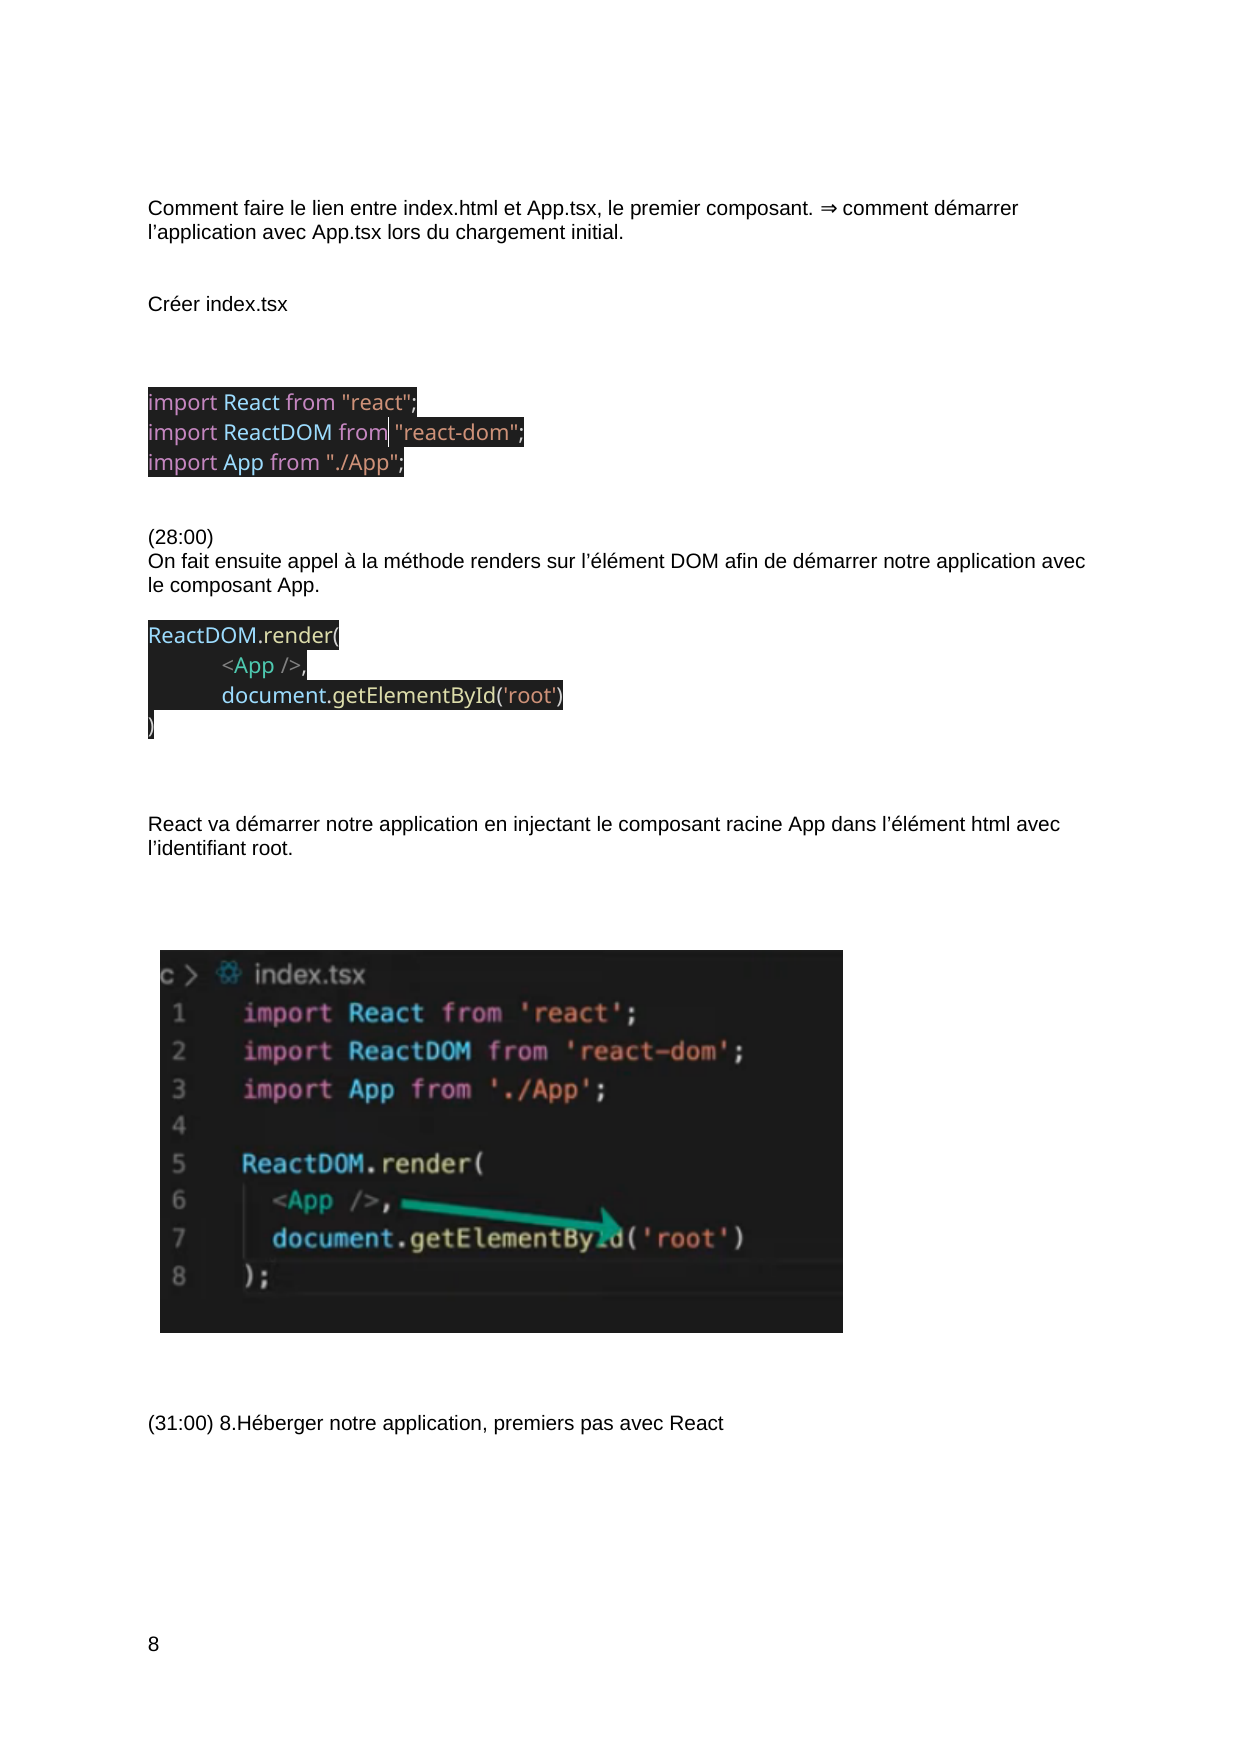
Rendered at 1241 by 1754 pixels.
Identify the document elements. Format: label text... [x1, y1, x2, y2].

text (28:00) [148, 524, 1093, 548]
text ) [148, 710, 1093, 739]
text import App from "./App"; [148, 447, 1093, 477]
text React va démarrer notre application en injectant le composant racine App dans l’élément html avec l’identifiant root. [148, 811, 1093, 859]
text import ReactDOM from "react-dom"; [148, 417, 1093, 447]
picture [160, 950, 843, 1333]
text document.getElementById('root') [148, 680, 1093, 710]
text (31:00) 8.Héberger notre application, premiers pas avec React [148, 1410, 1093, 1434]
text On fait ensuite appel à la méthode renders sur l’élément DOM afin de démarrer notre application avec le composant App. [148, 548, 1093, 596]
text <App />, [148, 650, 1093, 680]
text Comment faire le lien entre index.html et App.tsx, le premier composant. ⇒ comment démarrer l’application avec App.tsx lors du chargement initial. [148, 196, 1093, 243]
text import React from "react"; [148, 387, 1093, 417]
text ReactDOM.render( [148, 620, 1093, 650]
text Créer index.tsx [148, 291, 1093, 315]
